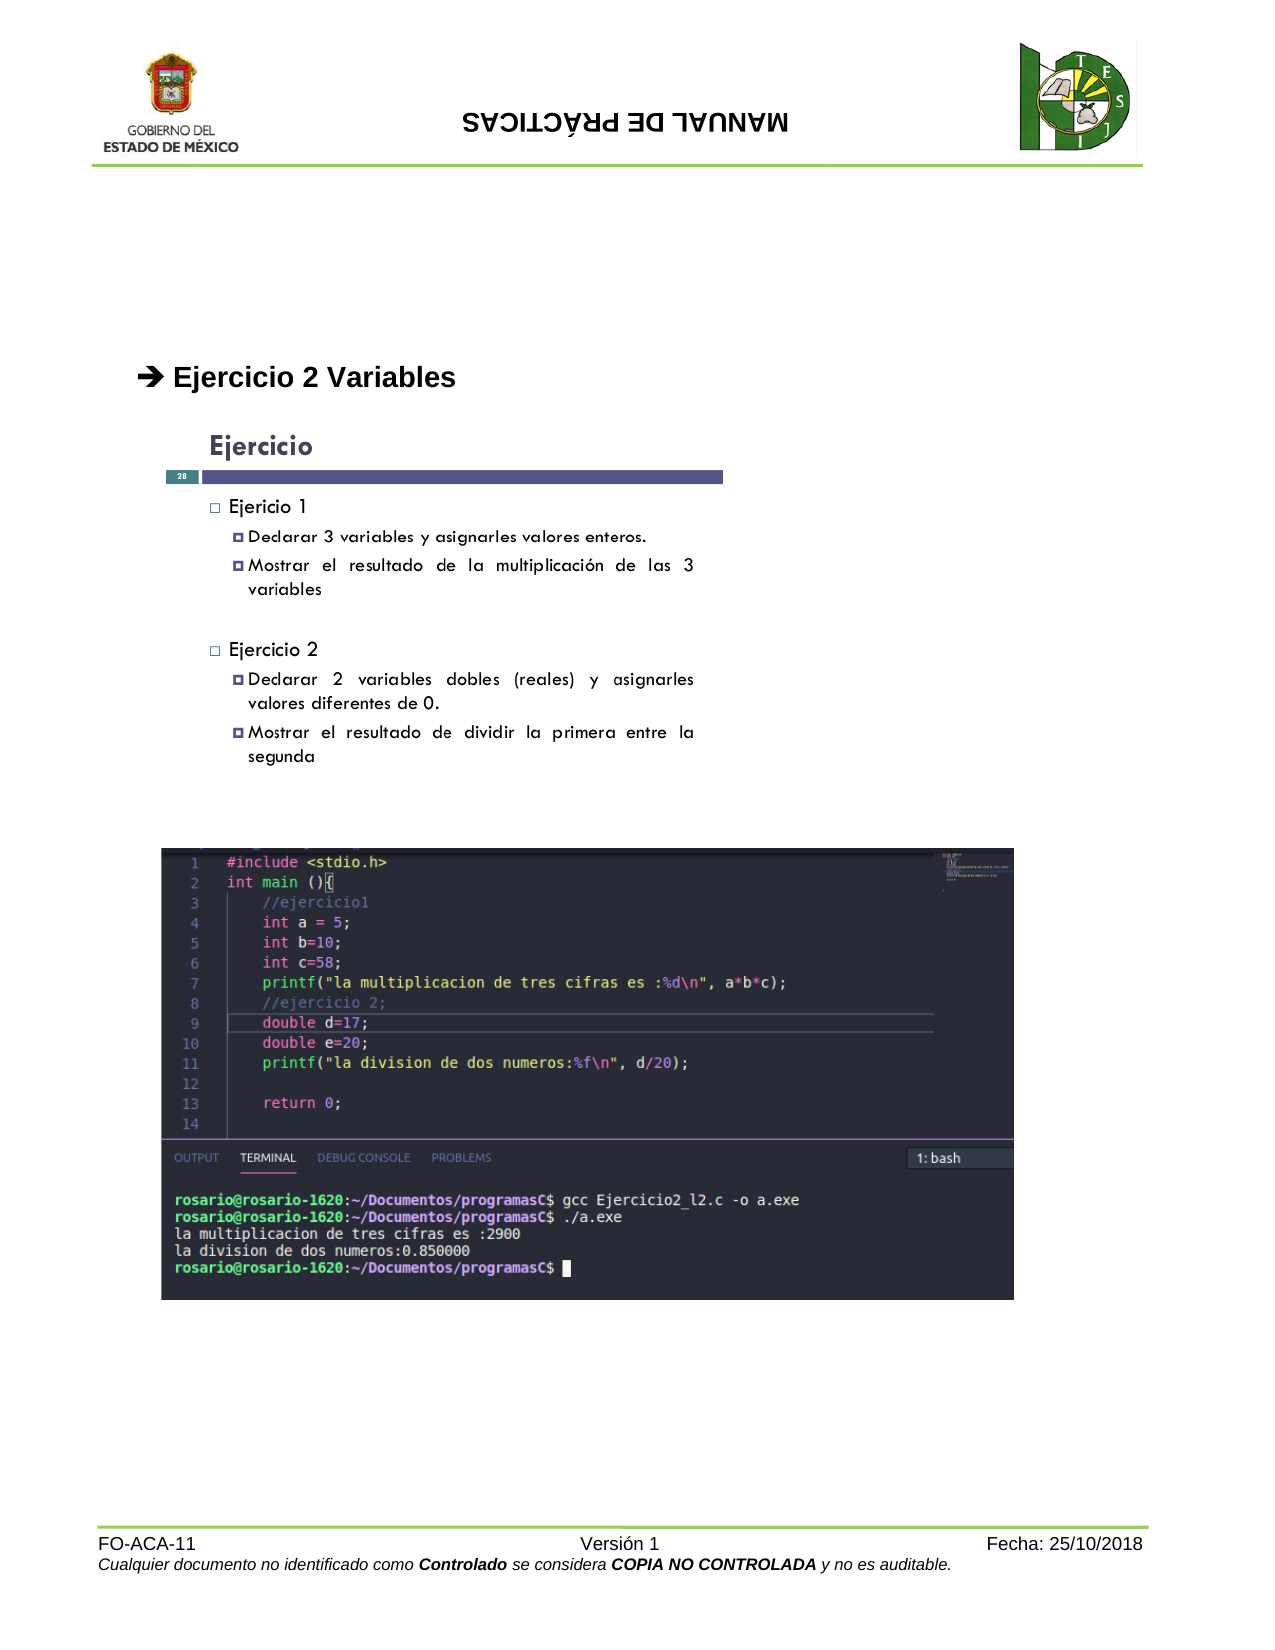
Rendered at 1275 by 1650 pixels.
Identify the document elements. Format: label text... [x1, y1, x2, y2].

list Ejercicio 2 Variables [135, 360, 1183, 393]
picture [1018, 41, 1137, 157]
picture [151, 419, 251, 768]
picture [161, 848, 1014, 1300]
picture [95, 42, 241, 161]
